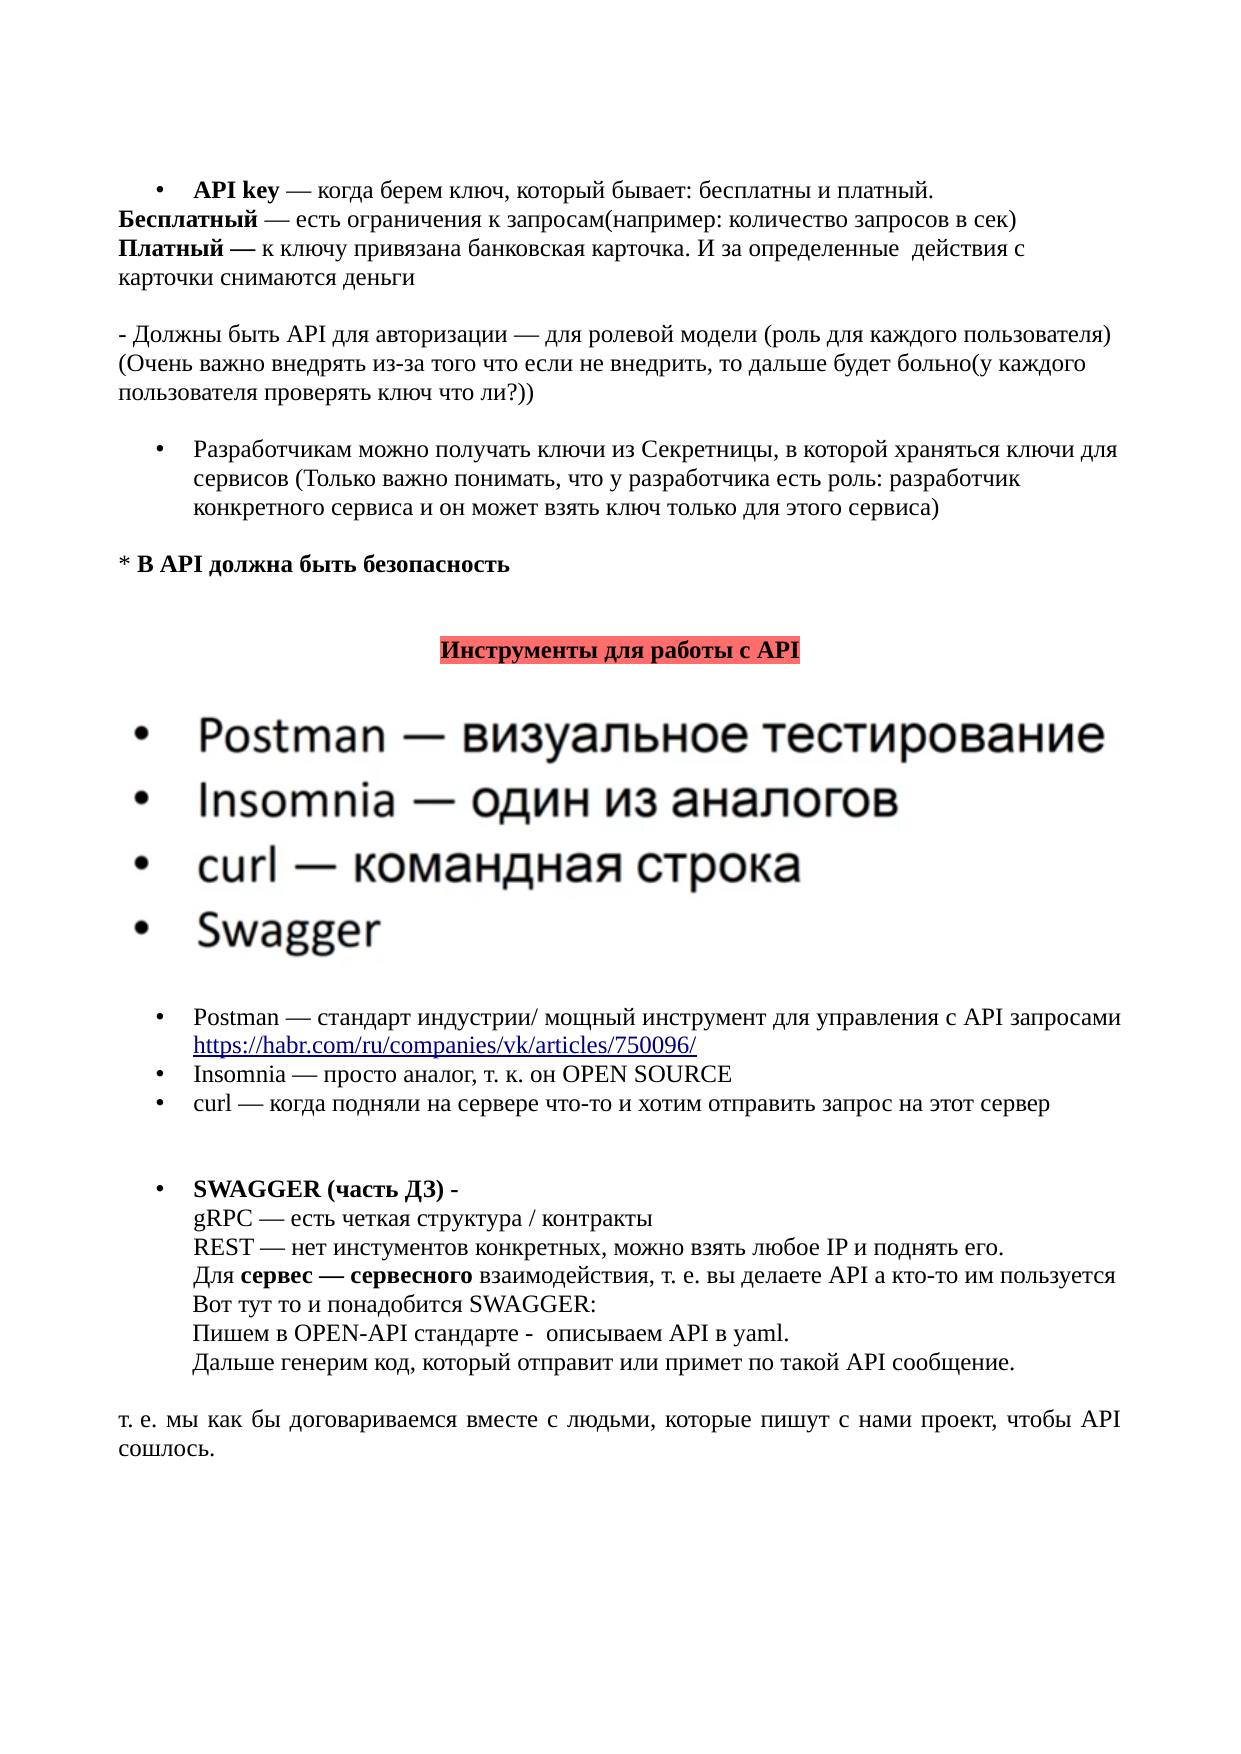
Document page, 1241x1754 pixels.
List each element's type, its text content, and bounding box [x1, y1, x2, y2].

text Дальше генерим код, который отправит или примет по такой API сообщение. [118, 1347, 1122, 1375]
text Инструменты для работы с API [118, 636, 1122, 664]
text Вот тут то и понадобится SWAGGER: [118, 1289, 1122, 1318]
list curl — когда подняли на сервере что-то и хотим отправить запрос на этот сервер [156, 1088, 1122, 1117]
list API key — когда берем ключ, который бывает: бесплатны и платный. [156, 176, 1122, 204]
text Пишем в OPEN-API стандарте - описываем API в yaml. [118, 1318, 1122, 1347]
list Для сервес — сервесного взаимодействия, т. е. вы делаете API а кто-то им пользуется [156, 1260, 1122, 1289]
list SWAGGER (часть ДЗ) - [156, 1174, 1122, 1203]
text Платный — к ключу привязана банковская карточка. И за определенные действия с карточки снимаются деньги [118, 233, 1122, 291]
text Бесплатный — есть ограничения к запросам(например: количество запросов в сек) [118, 204, 1122, 233]
text т. е. мы как бы договариваемся вместе с людьми, которые пишут с нами проект, чтобы API сошлось. [118, 1404, 1122, 1462]
list Разработчикам можно получать ключи из Секретницы, в которой храняться ключи для сервисов (Только важно понимать, что у разработчика есть роль: разработчик конкретного сервиса и он может взять ключ только для этого сервиса) [156, 434, 1122, 521]
list gRPC — есть четкая структура / контракты [156, 1203, 1122, 1232]
picture [118, 693, 1123, 973]
text (Очень важно внедрять из-за того что если не внедрить, то дальше будет больно(у каждого пользователя проверять ключ что ли?)) [118, 348, 1122, 406]
list REST — нет инстументов конкретных, можно взять любое IP и поднять его. [156, 1232, 1122, 1260]
text * В API должна быть безопасность [118, 549, 1122, 578]
text - Должны быть API для авторизации — для ролевой модели (роль для каждого пользователя) [118, 319, 1122, 348]
list Insomnia — просто аналог, т. к. он OPEN SOURCE [156, 1059, 1122, 1088]
list Postman — стандарт индустрии/ мощный инструмент для управления с API запросами https://habr.com/ru/companies/vk/articles/750096/ [156, 1002, 1122, 1059]
